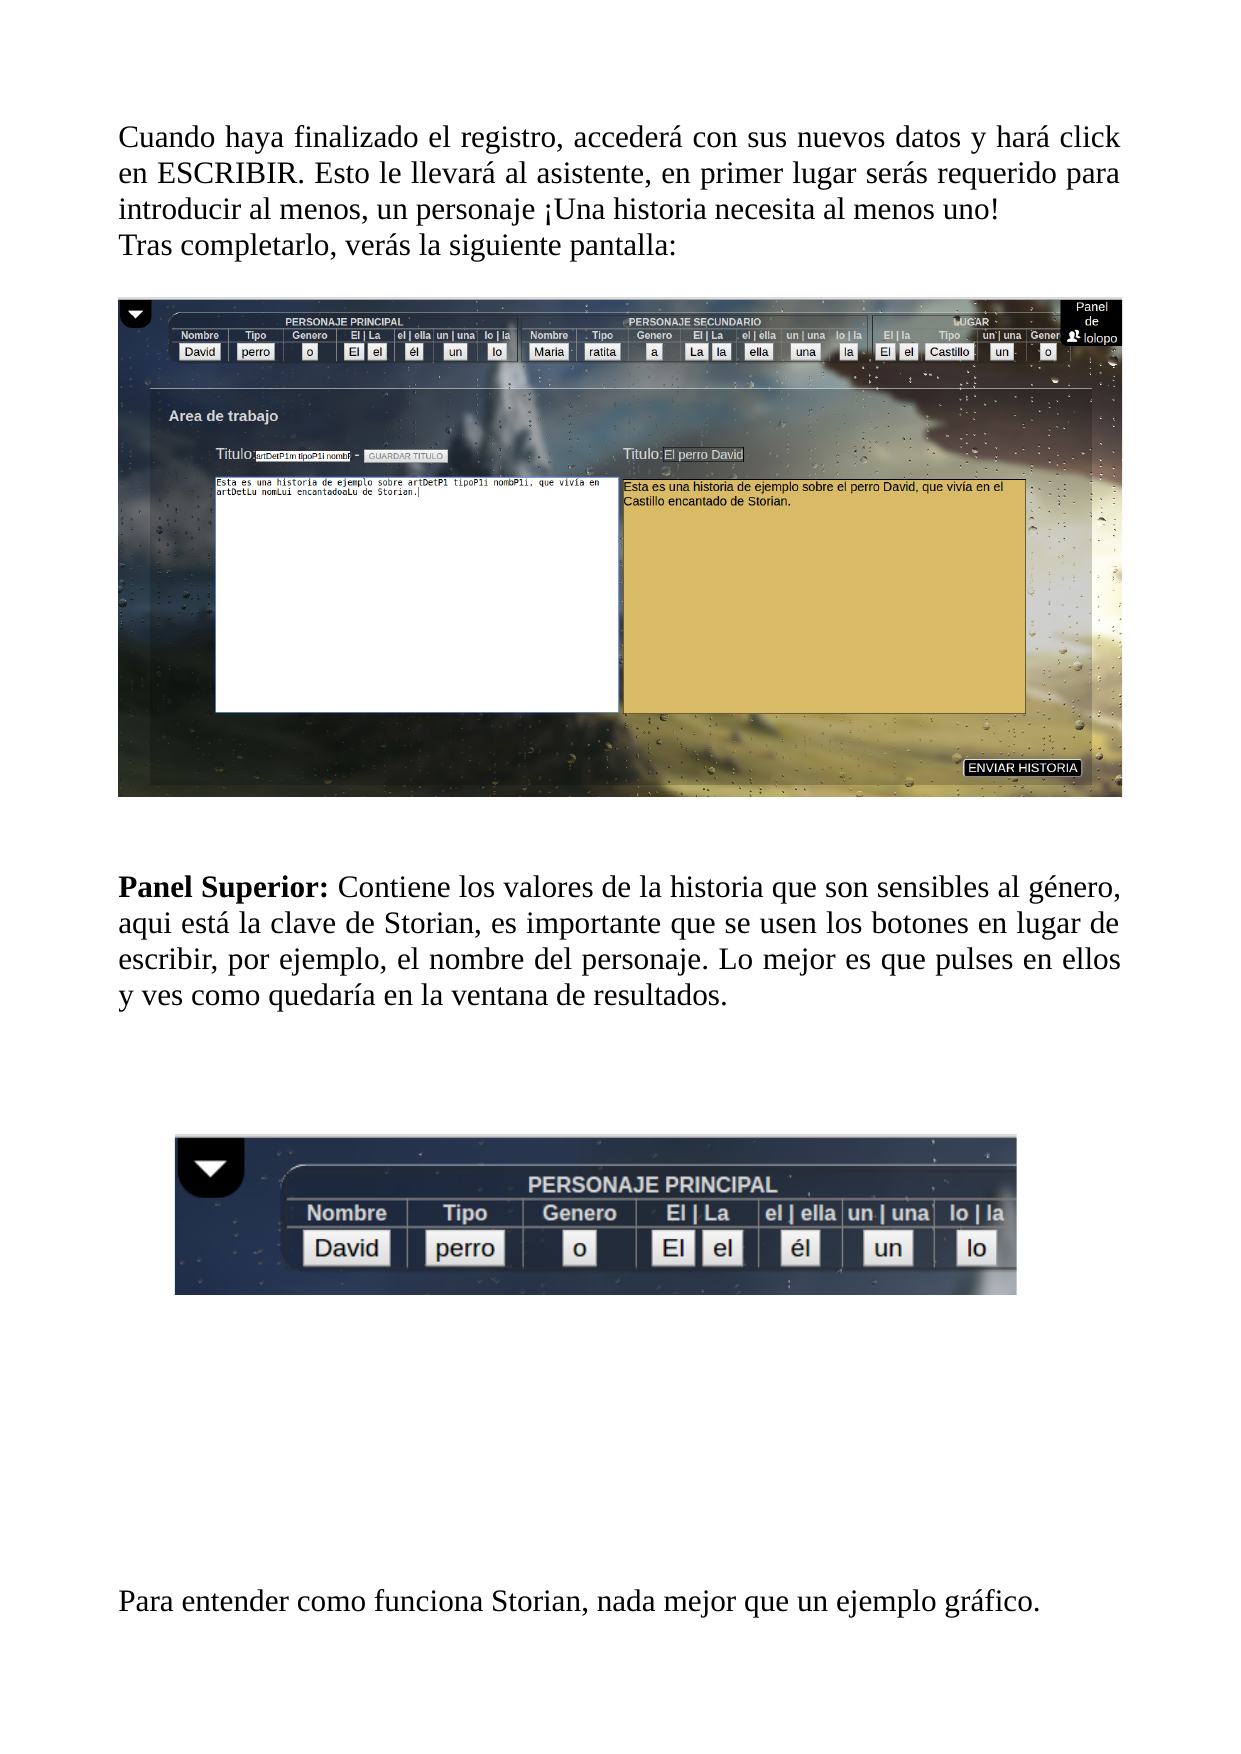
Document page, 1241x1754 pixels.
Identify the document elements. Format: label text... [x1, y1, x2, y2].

picture [118, 297, 1123, 797]
text Tras completarlo, verás la siguiente pantalla: [118, 226, 1122, 262]
text Cuando haya finalizado el registro, accederá con sus nuevos datos y hará click en ESCRIBIR. Esto le llevará al asistente, en primer lugar serás requerido para introducir al menos, un personaje ¡Una historia necesita al menos uno! [118, 118, 1122, 226]
text Panel Superior: Contiene los valores de la historia que son sensibles al género, aqui está la clave de Storian, es importante que se usen los botones en lugar de escribir, por ejemplo, el nombre del personaje. Lo mejor es que pulses en ellos y ves como quedaría en la ventana de resultados. [118, 868, 1122, 1012]
text Para entender como funciona Storian, nada mejor que un ejemplo gráfico. [118, 1582, 1122, 1618]
